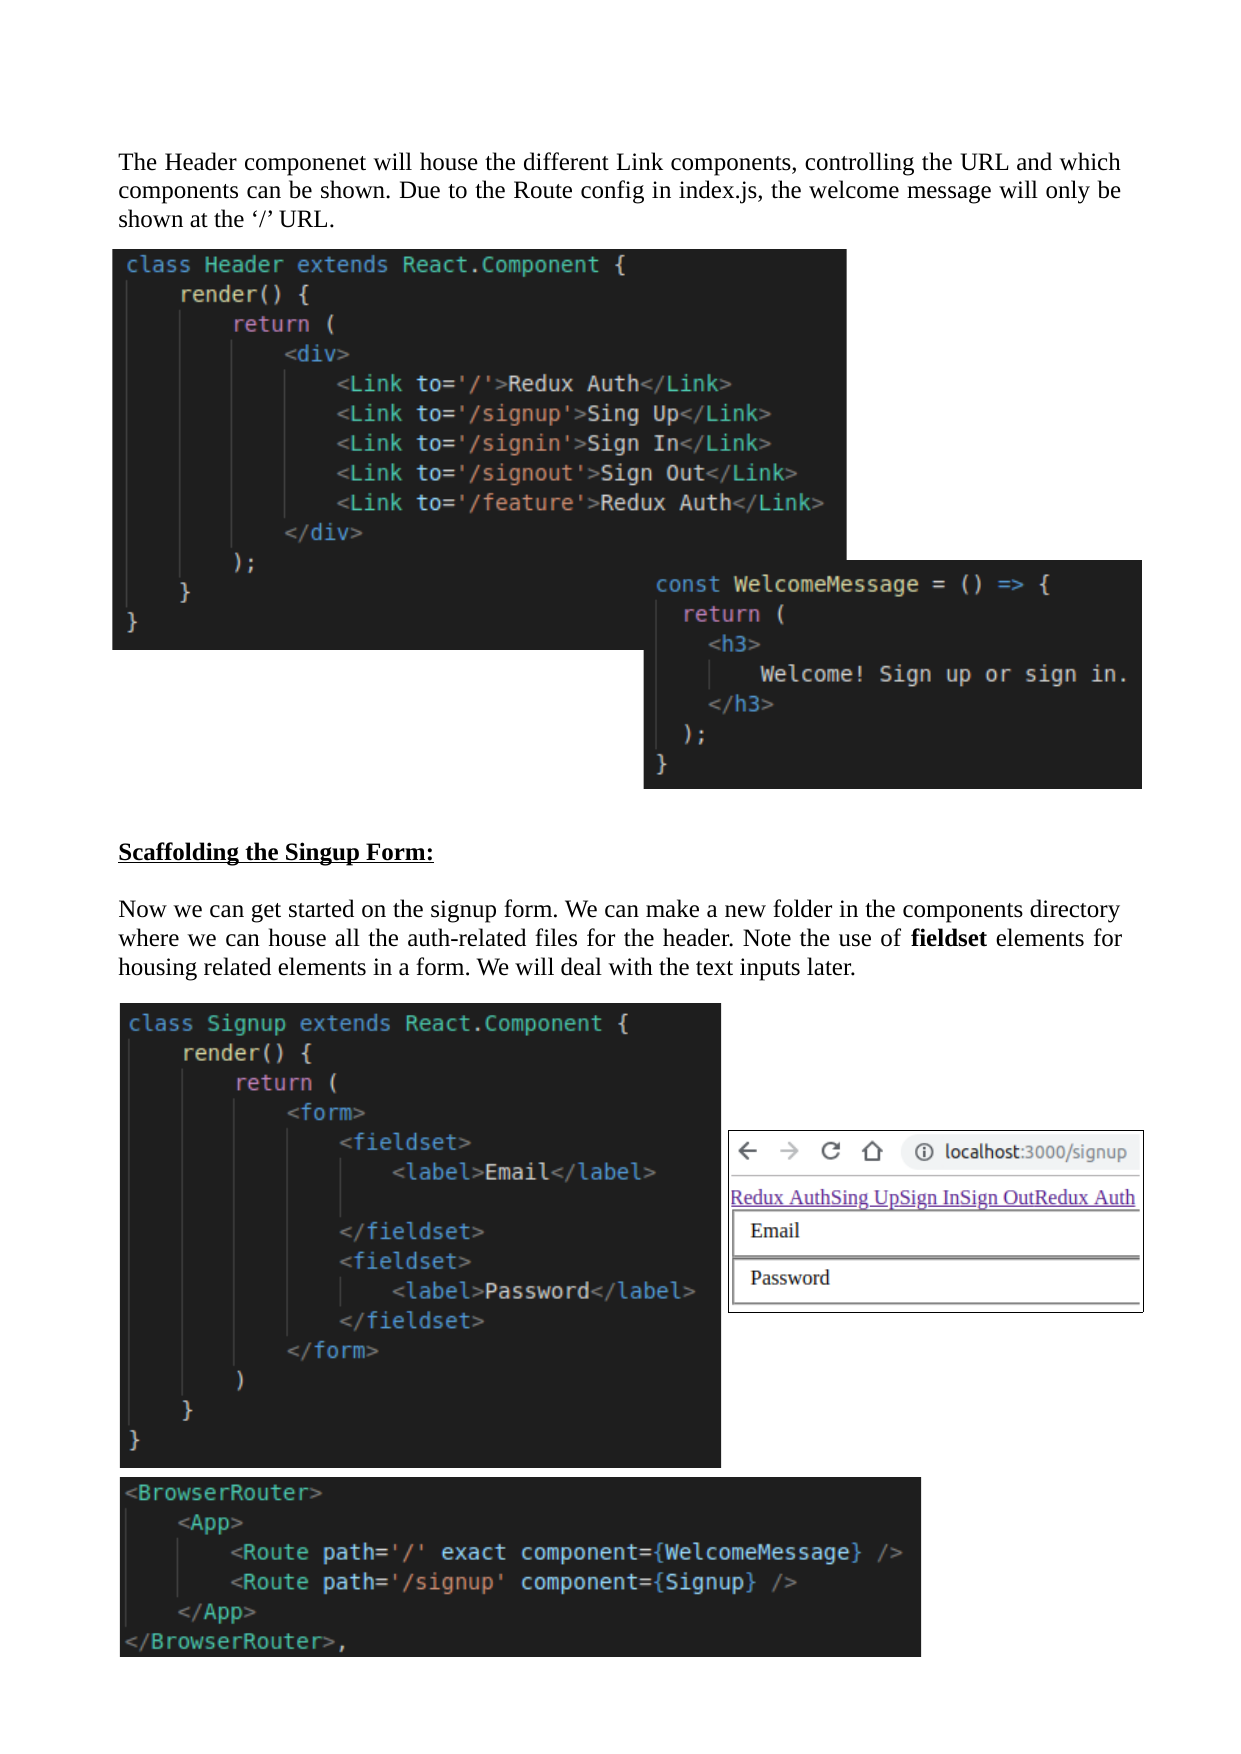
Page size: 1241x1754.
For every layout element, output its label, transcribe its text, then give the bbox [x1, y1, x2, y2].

text The Header componenet will house the different Link components, controlling the URL and which components can be shown. Due to the Route config in index.js, the welcome message will only be shown at the ‘/’ URL. [118, 147, 1122, 233]
picture [731, 1133, 1140, 1309]
picture [119, 1477, 922, 1657]
picture [112, 249, 1142, 789]
text Scaffolding the Singup Form: [118, 837, 1122, 866]
text Now we can get started on the signup form. We can make a new folder in the components directory where we can house all the auth-related files for the header. Note the use of fieldset elements for housing related elements in a form. We will deal with the text inputs later. [118, 894, 1122, 981]
picture [119, 1003, 722, 1468]
